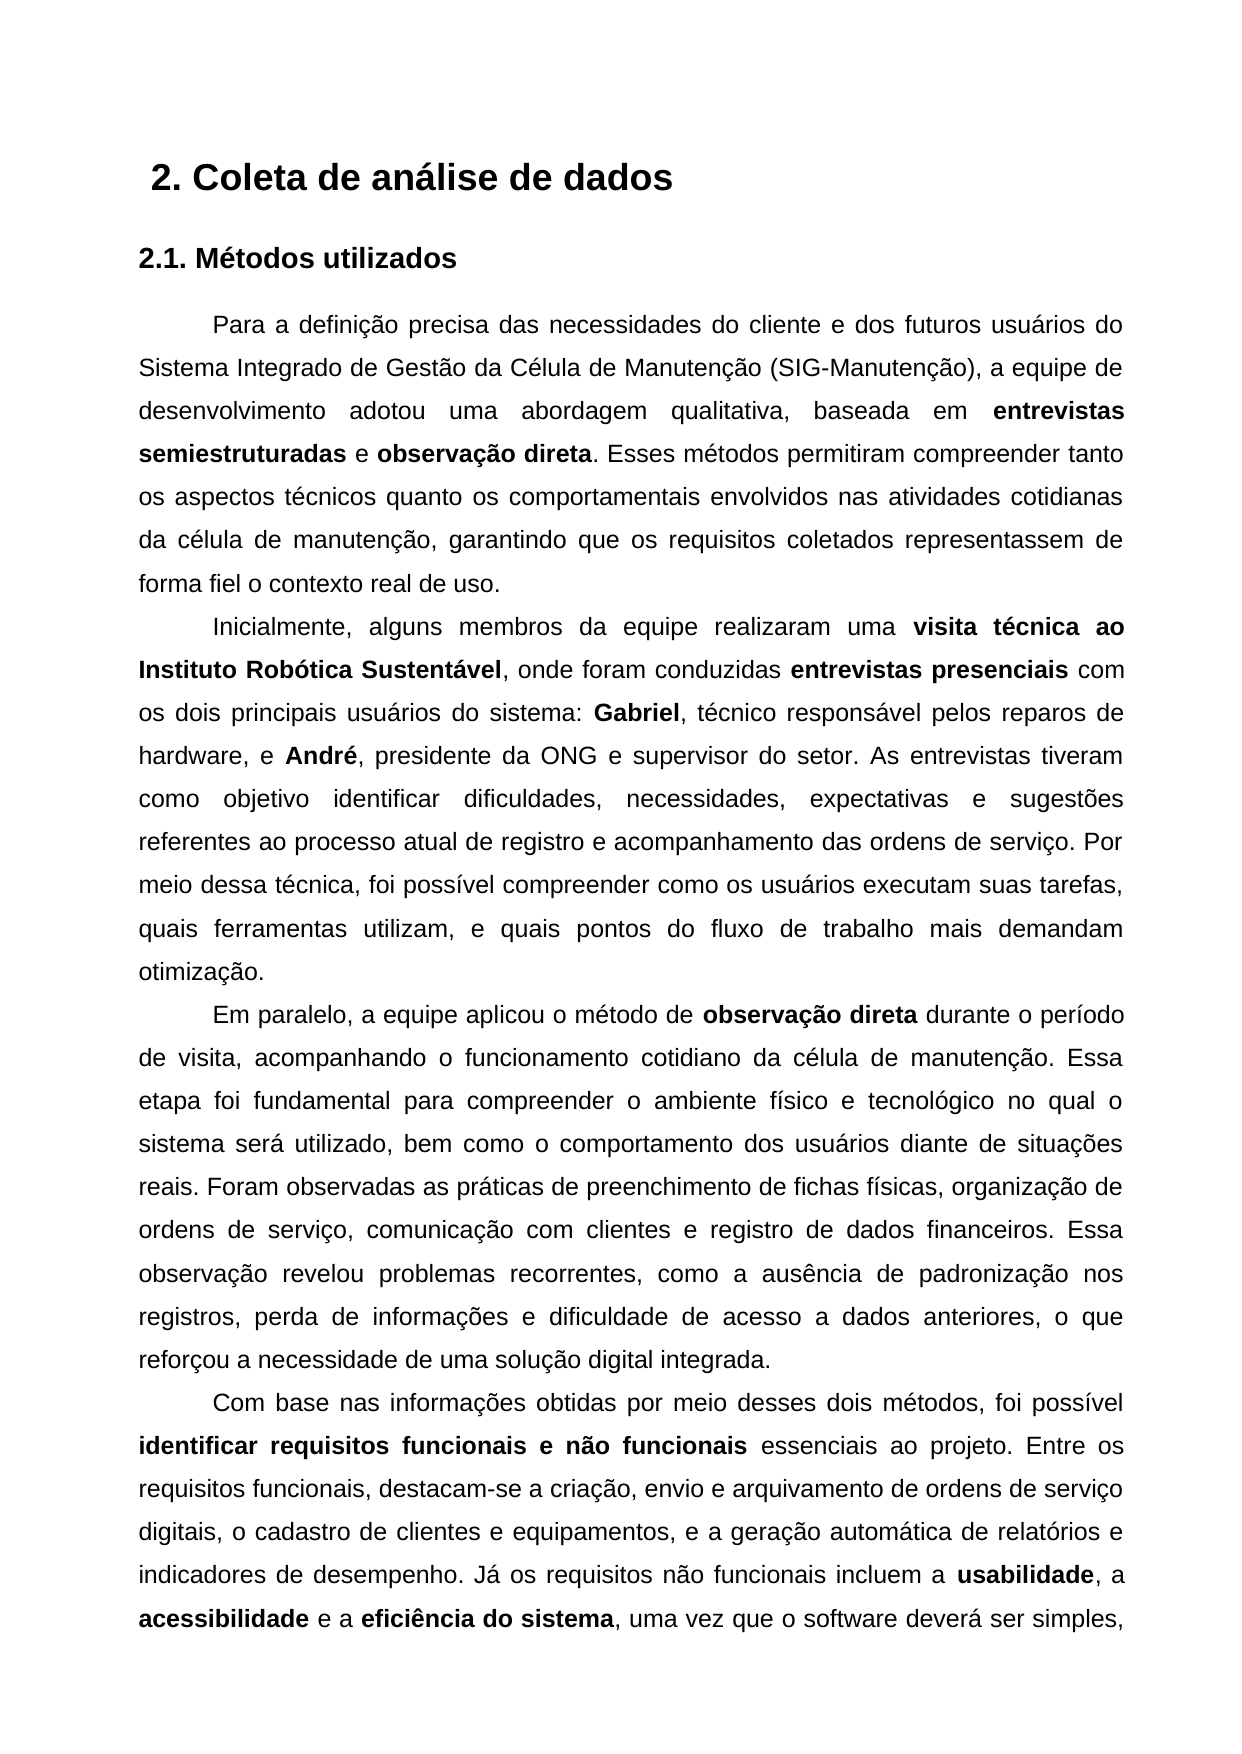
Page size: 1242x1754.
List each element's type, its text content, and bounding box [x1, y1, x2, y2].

text Para a definição precisa das necessidades do cliente e dos futuros usuários do Sistema Integrado de Gestão da Célula de Manutenção (SIG-Manutenção), a equipe de desenvolvimento adotou uma abordagem qualitativa, baseada em entrevistas semiestruturadas e observação direta. Esses métodos permitiram compreender tanto os aspectos técnicos quanto os comportamentais envolvidos nas atividades cotidianas da célula de manutenção, garantindo que os requisitos coletados representassem de forma fiel o contexto real de uso. [138, 310, 1125, 597]
subtitle 2.1. Métodos utilizados [138, 241, 1125, 274]
subtitle 2. Coleta de análise de dados [151, 156, 1095, 199]
text Com base nas informações obtidas por meio desses dois métodos, foi possível identificar requisitos funcionais e não funcionais essenciais ao projeto. Entre os requisitos funcionais, destacam-se a criação, envio e arquivamento de ordens de serviço digitais, o cadastro de clientes e equipamentos, e a geração automática de relatórios e indicadores de desempenho. Já os requisitos não funcionais incluem a usabilidade, a acessibilidade e a eficiência do sistema, uma vez que o software deverá ser simples, [138, 1388, 1125, 1632]
text Em paralelo, a equipe aplicou o método de observação direta durante o período de visita, acompanhando o funcionamento cotidiano da célula de manutenção. Essa etapa foi fundamental para compreender o ambiente físico e tecnológico no qual o sistema será utilizado, bem como o comportamento dos usuários diante de situações reais. Foram observadas as práticas de preenchimento de fichas físicas, organização de ordens de serviço, comunicação com clientes e registro de dados financeiros. Essa observação revelou problemas recorrentes, como a ausência de padronização nos registros, perda de informações e dificuldade de acesso a dados anteriores, o que reforçou a necessidade de uma solução digital integrada. [138, 1000, 1125, 1374]
text Inicialmente, alguns membros da equipe realizaram uma visita técnica ao Instituto Robótica Sustentável, onde foram conduzidas entrevistas presenciais com os dois principais usuários do sistema: Gabriel, técnico responsável pelos reparos de hardware, e André, presidente da ONG e supervisor do setor. As entrevistas tiveram como objetivo identificar dificuldades, necessidades, expectativas e sugestões referentes ao processo atual de registro e acompanhamento das ordens de serviço. Por meio dessa técnica, foi possível compreender como os usuários executam suas tarefas, quais ferramentas utilizam, e quais pontos do fluxo de trabalho mais demandam otimização. [138, 612, 1125, 986]
